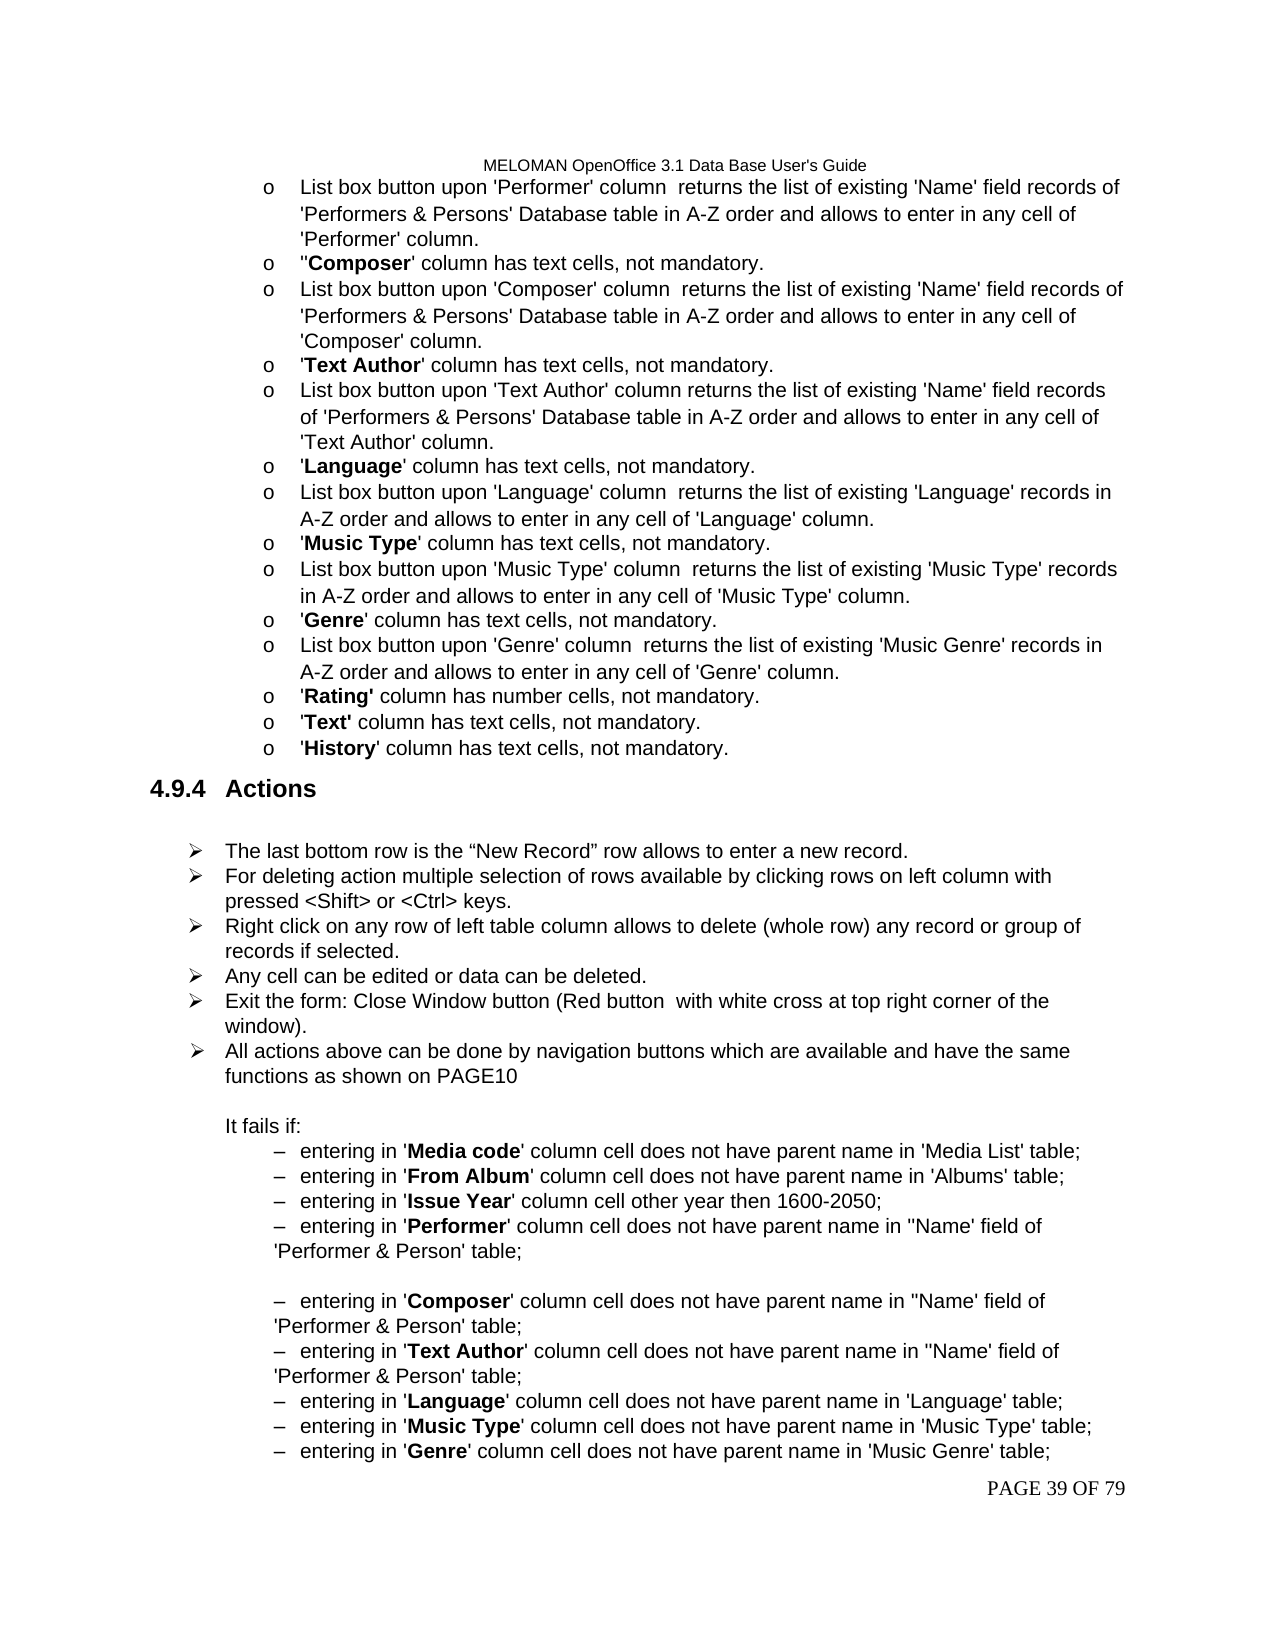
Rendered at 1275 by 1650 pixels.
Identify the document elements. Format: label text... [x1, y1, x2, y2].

list List box button upon 'Genre' column returns the list of existing 'Music Genre' records in A-Z order and allows to enter in any cell of 'Genre' column. [262, 633, 1125, 684]
list List box button upon 'Text Author' column returns the list of existing 'Name' field records of 'Performers & Persons' Database table in A-Z order and allows to enter in any cell of 'Text Author' column. [262, 378, 1125, 454]
list The last bottom row is the “New Record” row allows to enter a new record. [187, 838, 1125, 863]
list 'Rating' column has number cells, not mandatory. [262, 684, 1125, 710]
list 'Music Type' column has text cells, not mandatory. [262, 531, 1125, 557]
list List box button upon 'Music Type' column returns the list of existing 'Music Type' records in A-Z order and allows to enter in any cell of 'Music Type' column. [262, 557, 1125, 607]
list For deleting action multiple selection of rows available by clicking rows on left column with pressed <Shift> or <Ctrl> keys. [187, 863, 1125, 913]
list 'Genre' column has text cells, not mandatory. [262, 607, 1125, 633]
list 'Language' column has text cells, not mandatory. [262, 454, 1125, 480]
list entering in 'From Album' column cell does not have parent name in 'Albums' table; [273, 1163, 1125, 1188]
list 'History' column has text cells, not mandatory. [262, 736, 1125, 762]
list entering in 'Music Type' column cell does not have parent name in 'Music Type' table; [273, 1413, 1125, 1438]
list entering in 'Media code' column cell does not have parent name in 'Media List' table; [273, 1138, 1125, 1163]
list entering in 'Genre' column cell does not have parent name in 'Music Genre' table; [273, 1438, 1125, 1463]
list List box button upon 'Language' column returns the list of existing 'Language' records in A-Z order and allows to enter in any cell of 'Language' column. [262, 480, 1125, 531]
list Any cell can be edited or data can be deleted. [187, 963, 1125, 988]
list entering in 'Issue Year' column cell other year then 1600-2050; [273, 1188, 1125, 1213]
list List box button upon 'Composer' column returns the list of existing 'Name' field records of 'Performers & Persons' Database table in A-Z order and allows to enter in any cell of 'Composer' column. [262, 277, 1125, 352]
text It fails if: [225, 1113, 1125, 1138]
list Right click on any row of left table column allows to delete (whole row) any record or group of records if selected. [187, 913, 1125, 963]
list List box button upon 'Performer' column returns the list of existing 'Name' field records of 'Performers & Persons' Database table in A-Z order and allows to enter in any cell of 'Performer' column. [262, 175, 1125, 251]
list entering in 'Text Author' column cell does not have parent name in ''Name' field of 'Performer & Person' table; [273, 1338, 1125, 1388]
list Exit the form: Close Window button (Red button with white cross at top right corner of the window). [187, 988, 1125, 1038]
list entering in 'Performer' column cell does not have parent name in ''Name' field of 'Performer & Person' table; [273, 1213, 1125, 1263]
list All actions above can be done by navigation buttons which are available and have the same functions as shown on PAGE10 [189, 1038, 1125, 1088]
list ''Composer' column has text cells, not mandatory. [262, 251, 1125, 277]
list 'Text' column has text cells, not mandatory. [262, 710, 1125, 736]
list 'Text Author' column has text cells, not mandatory. [262, 352, 1125, 378]
list entering in 'Language' column cell does not have parent name in 'Language' table; [273, 1388, 1125, 1413]
subtitle Actions [150, 774, 1125, 803]
list entering in 'Composer' column cell does not have parent name in ''Name' field of 'Performer & Person' table; [273, 1288, 1125, 1338]
